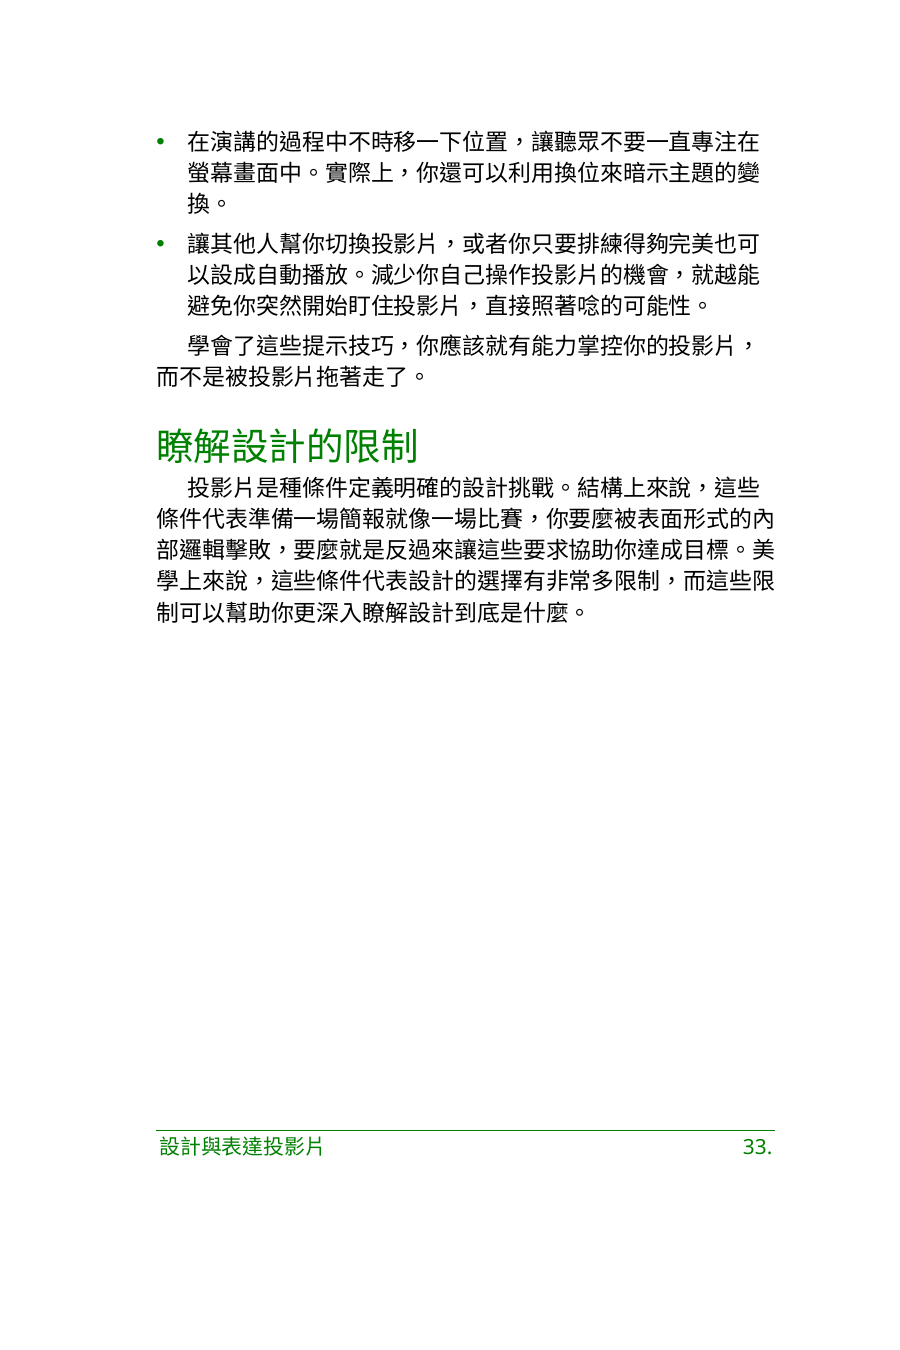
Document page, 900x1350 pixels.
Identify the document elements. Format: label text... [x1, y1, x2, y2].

list 讓其他人幫你切換投影片，或者你只要排練得夠完美也可以設成自動播放。減少你自己操作投影片的機會，就越能避免你突然開始盯住投影片，直接照著唸的可能性。 [156, 227, 775, 321]
text 學會了這些提示技巧，你應該就有能力掌控你的投影片，而不是被投影片拖著走了。 [156, 329, 775, 392]
text 投影片是種條件定義明確的設計挑戰。結構上來說，這些條件代表準備一場簡報就像一場比賽，你要麼被表面形式的內部邏輯擊敗，要麼就是反過來讓這些要求協助你達成目標。美學上來說，這些條件代表設計的選擇有非常多限制，而這些限制可以幫助你更深入瞭解設計到底是什麼。 [156, 471, 775, 627]
list 在演講的過程中不時移一下位置，讓聽眾不要一直專注在螢幕畫面中。實際上，你還可以利用換位來暗示主題的變換。 [156, 125, 775, 219]
subtitle 瞭解設計的限制 [156, 417, 775, 471]
